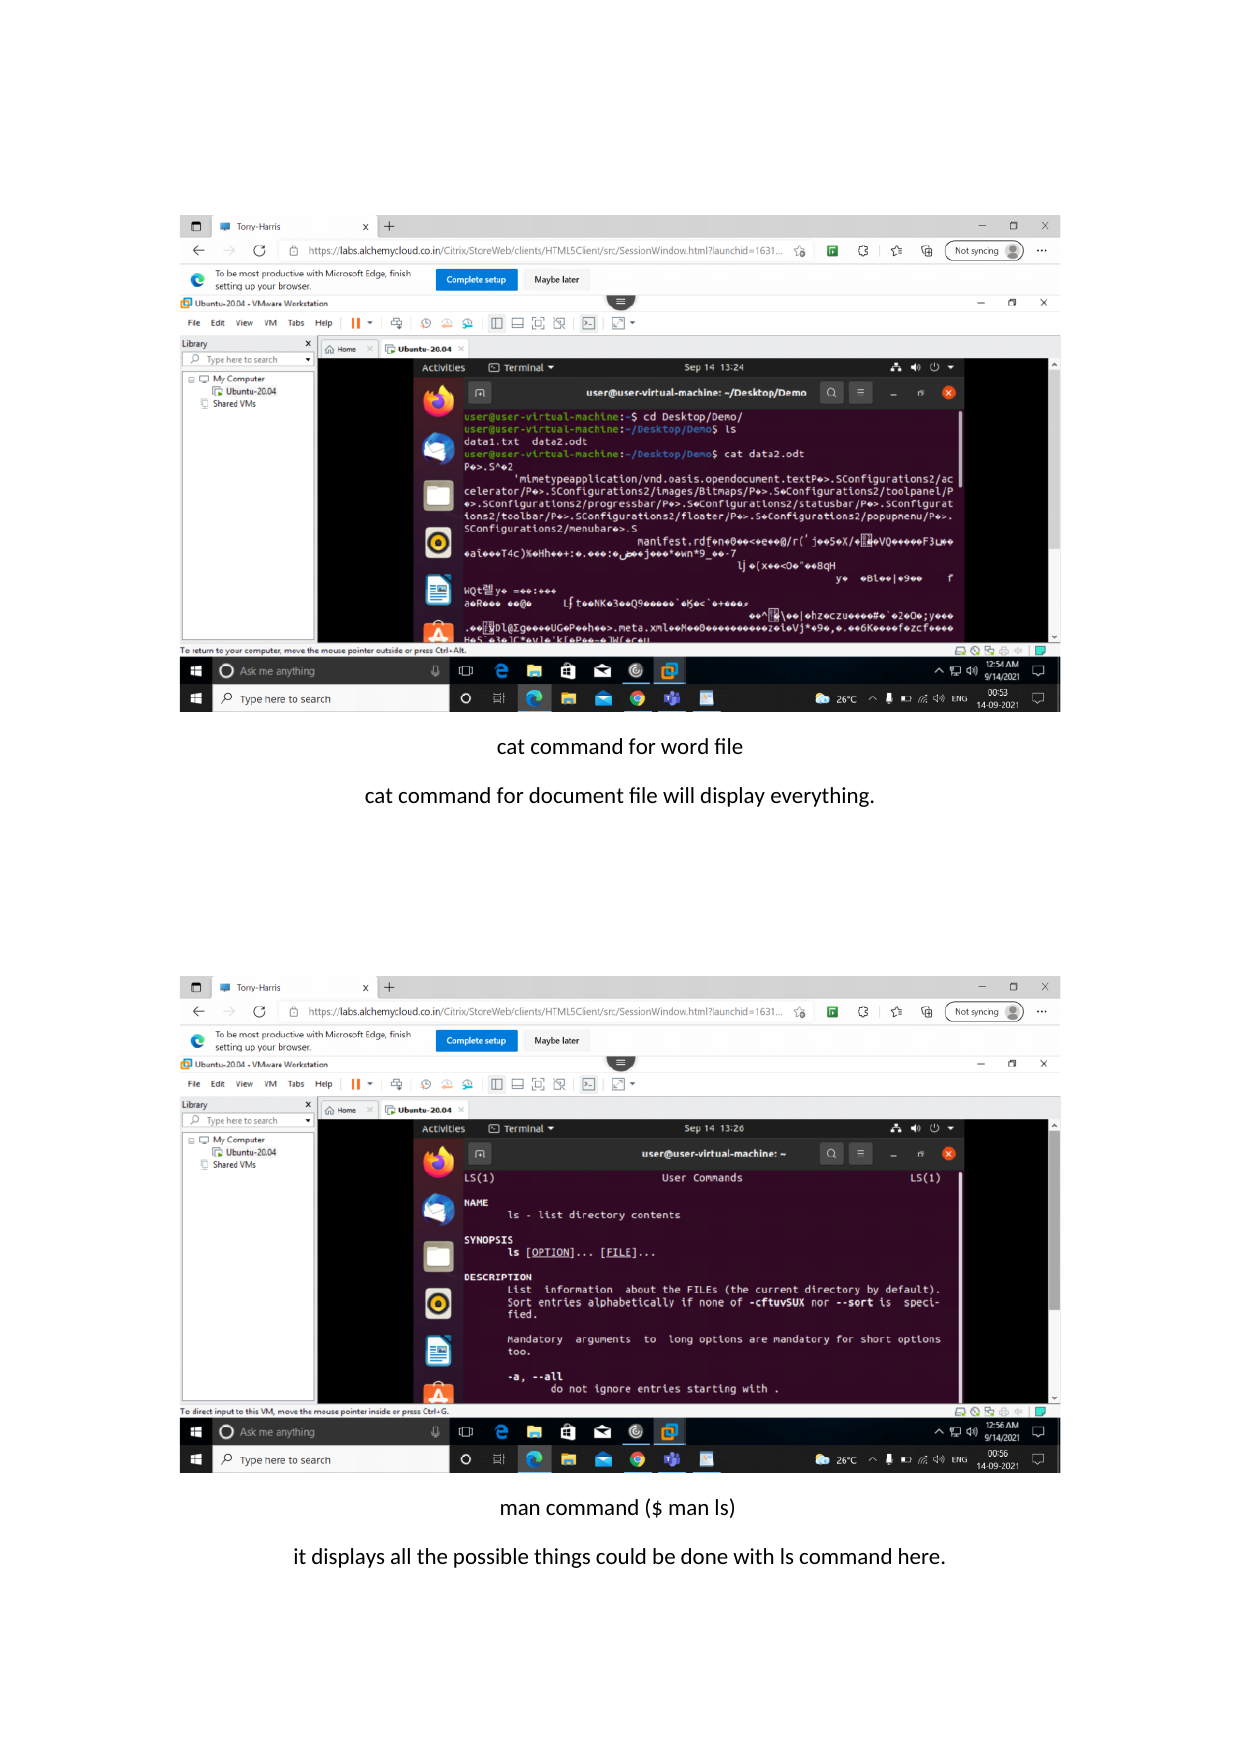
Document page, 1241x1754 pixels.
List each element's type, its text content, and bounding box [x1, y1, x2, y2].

text man command ($ man ls) [118, 1493, 1122, 1521]
text cat command for document file will display everything. [118, 781, 1122, 809]
text cat command for word file [118, 732, 1122, 760]
text it displays all the possible things could be done with ls command here. [118, 1542, 1122, 1570]
